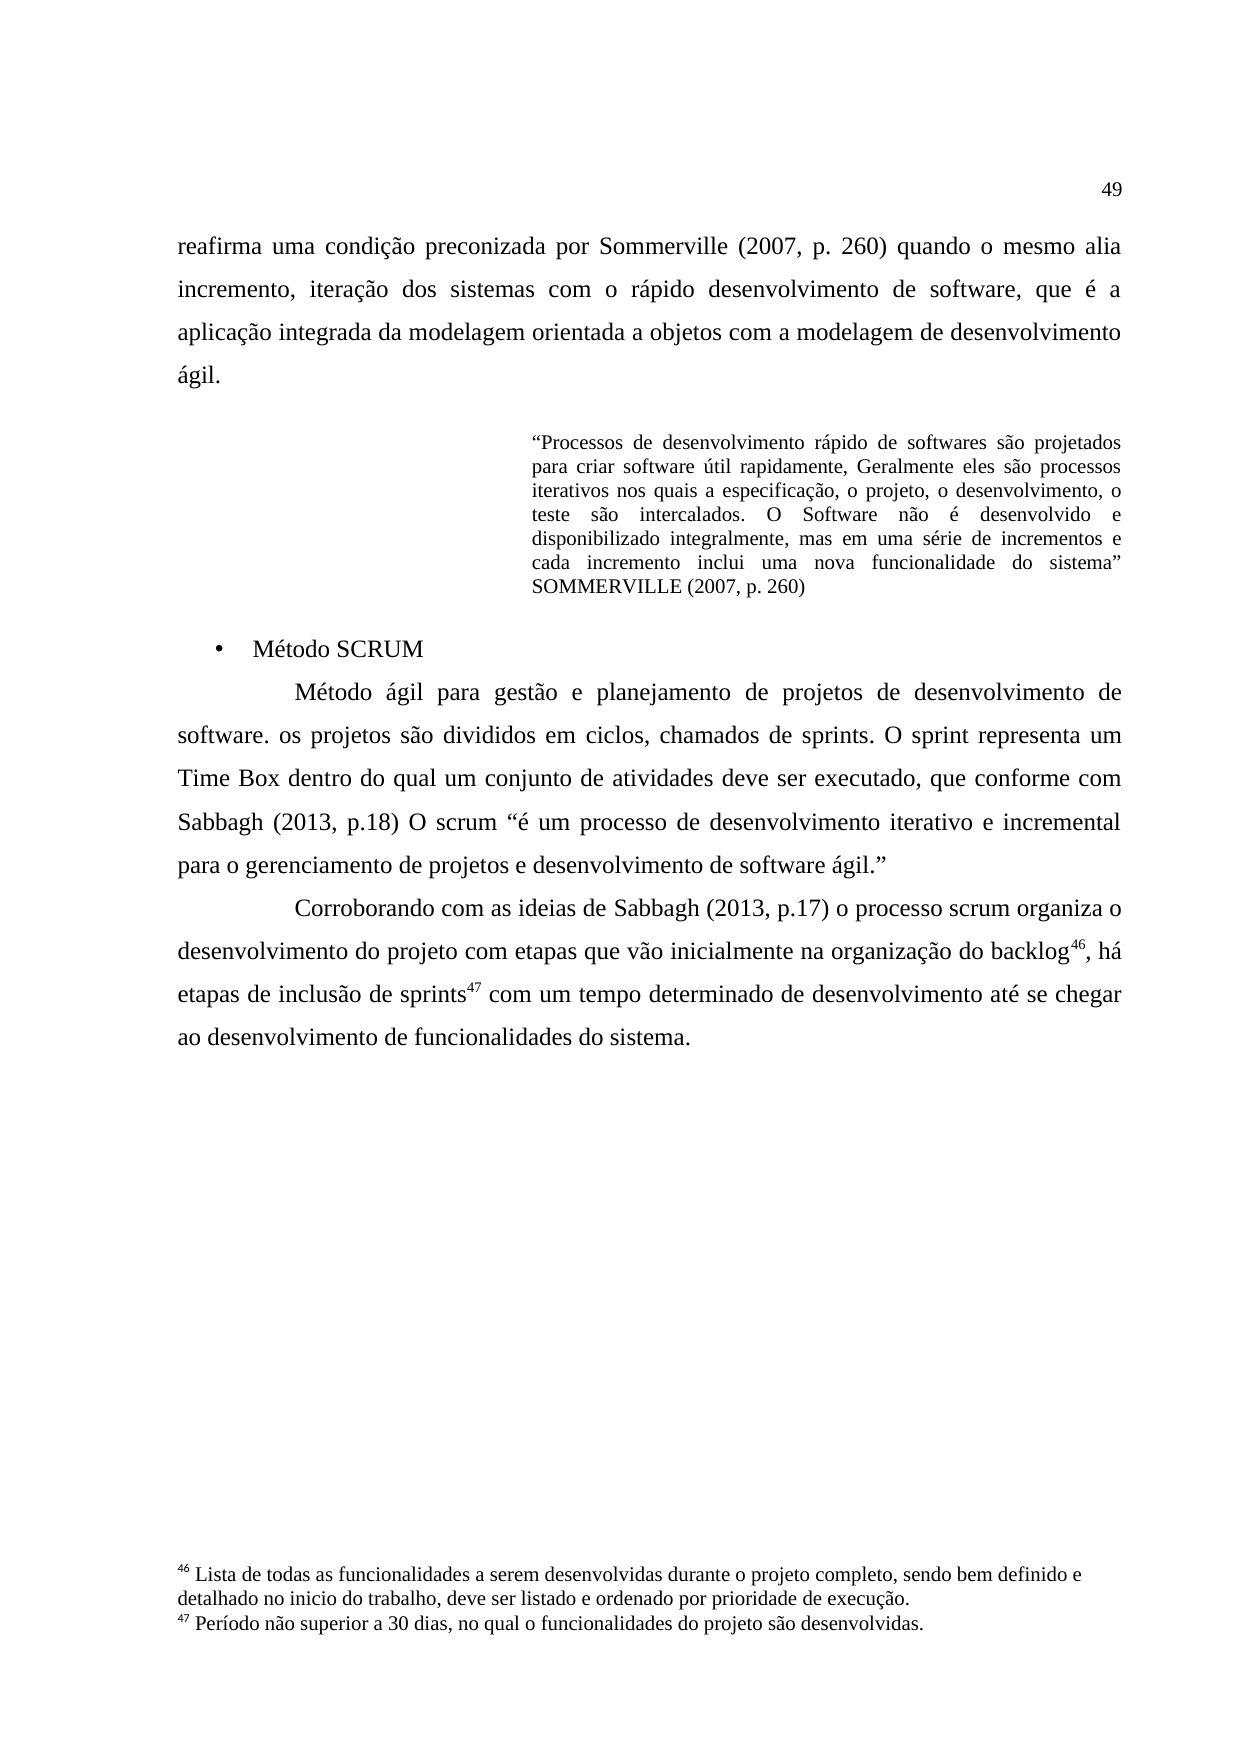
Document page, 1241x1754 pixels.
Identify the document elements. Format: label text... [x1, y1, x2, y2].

text Corroborando com as ideias de Sabbagh (2013, p.17) o processo scrum organiza o desenvolvimento do projeto com etapas que vão inicialmente na organização do backlog, há etapas de inclusão de sprints com um tempo determinado de desenvolvimento até se chegar ao desenvolvimento de funcionalidades do sistema. [177, 893, 1122, 1051]
list Método SCRUM [215, 634, 1122, 663]
text Lista de todas as funcionalidades a serem desenvolvidas durante o projeto completo, sendo bem definido e detalhado no inicio do trabalho, deve ser listado e ordenado por prioridade de execução. [177, 1561, 1122, 1610]
text Período não superior a 30 dias, no qual o funcionalidades do projeto são desenvolvidas. [177, 1610, 1122, 1636]
text “Processos de desenvolvimento rápido de softwares são projetados para criar software útil rapidamente, Geralmente eles são processos iterativos nos quais a especificação, o projeto, o desenvolvimento, o teste são intercalados. O Software não é desenvolvido e disponibilizado integralmente, mas em uma série de incrementos e cada incremento inclui uma nova funcionalidade do sistema” SOMMERVILLE (2007, p. 260) [532, 429, 1122, 598]
text reafirma uma condição preconizada por Sommerville (2007, p. 260) quando o mesmo alia incremento, iteração dos sistemas com o rápido desenvolvimento de software, que é a aplicação integrada da modelagem orientada a objetos com a modelagem de desenvolvimento ágil. [177, 231, 1122, 389]
text Método ágil para gestão e planejamento de projetos de desenvolvimento de software. os projetos são divididos em ciclos, chamados de sprints. O sprint representa um Time Box dentro do qual um conjunto de atividades deve ser executado, que conforme com Sabbagh (2013, p.18) O scrum “é um processo de desenvolvimento iterativo e incremental para o gerenciamento de projetos e desenvolvimento de software ágil.” [177, 677, 1122, 878]
